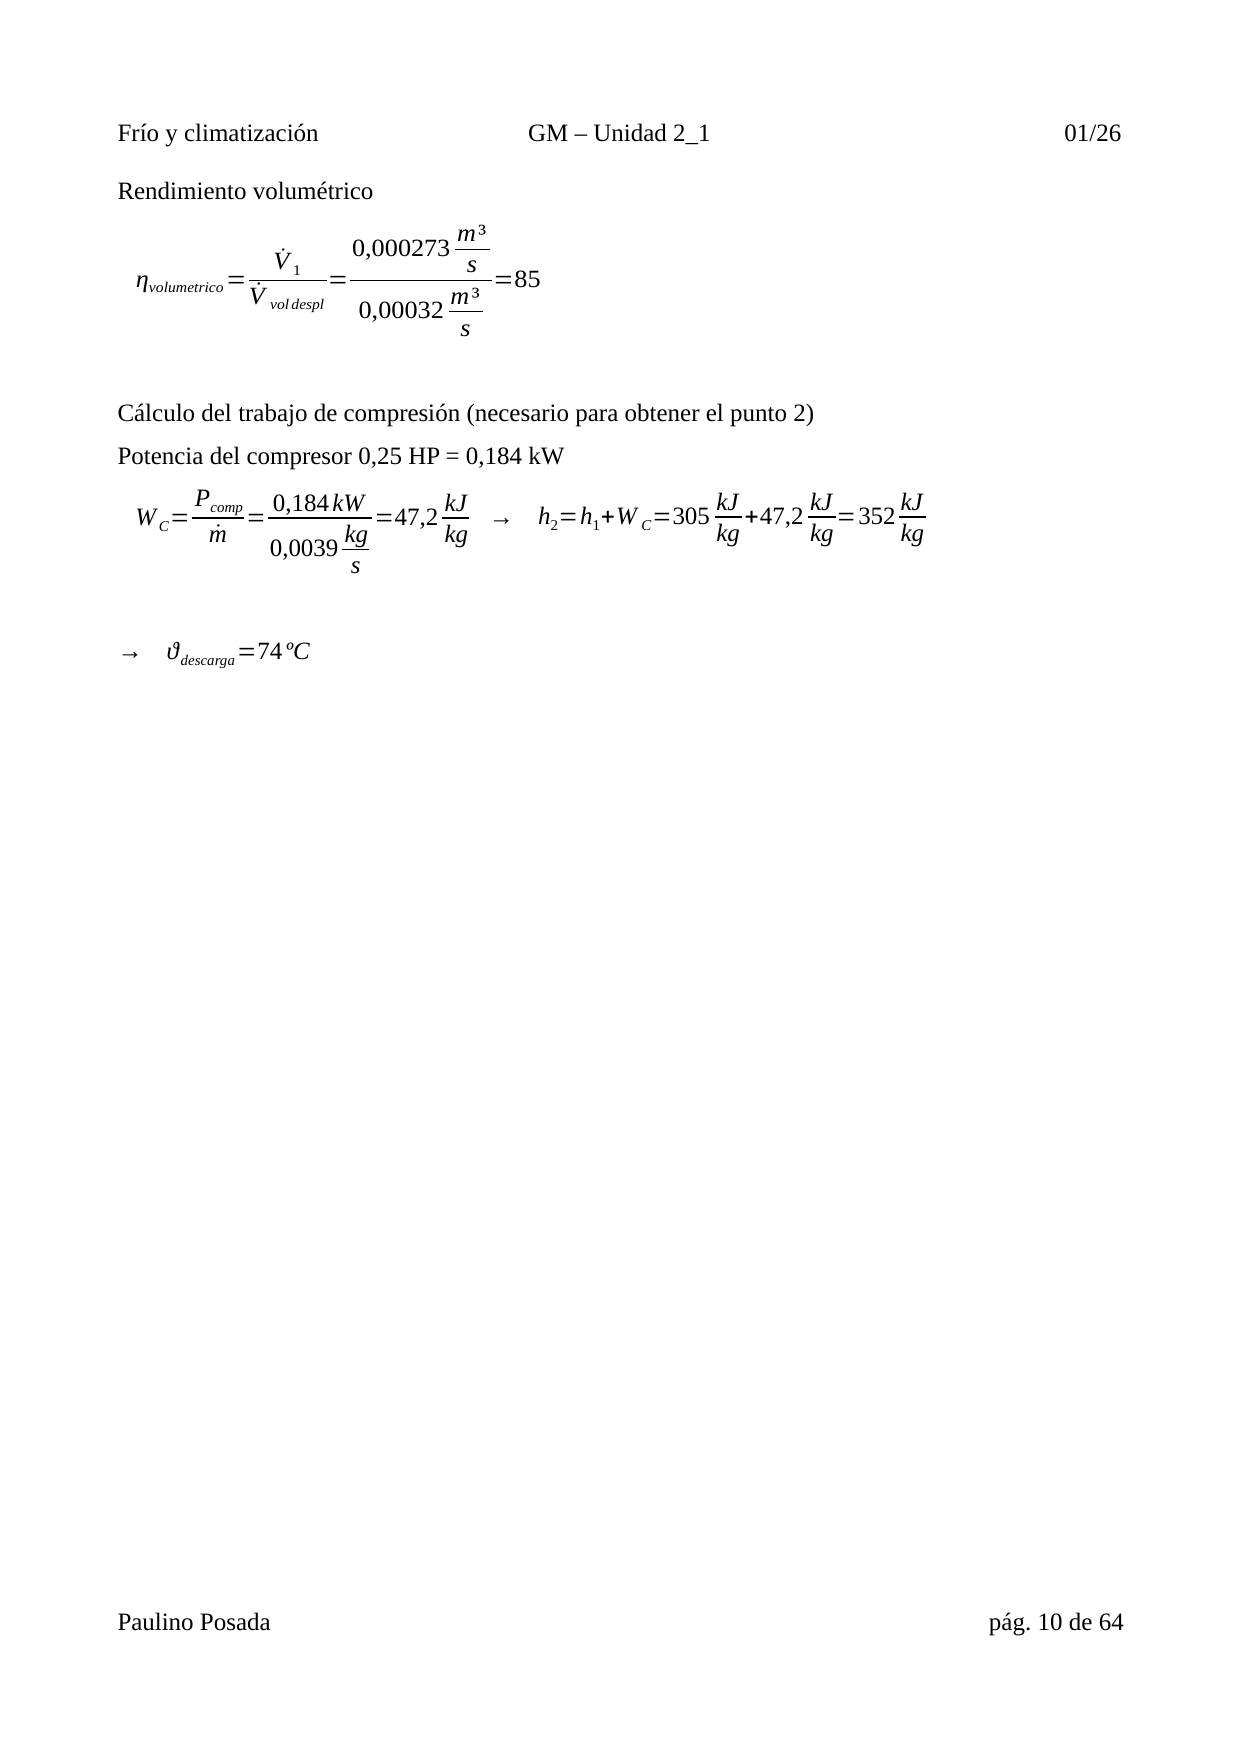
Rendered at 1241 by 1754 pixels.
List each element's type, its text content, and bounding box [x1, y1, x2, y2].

text Cálculo del trabajo de compresión (necesario para obtener el punto 2) [117, 398, 1123, 427]
text → [117, 636, 1123, 669]
text → [117, 484, 1123, 579]
text Potencia del compresor 0,25 HP = 0,184 kW [117, 441, 1123, 470]
text Rendimiento volumétrico [117, 176, 1123, 205]
